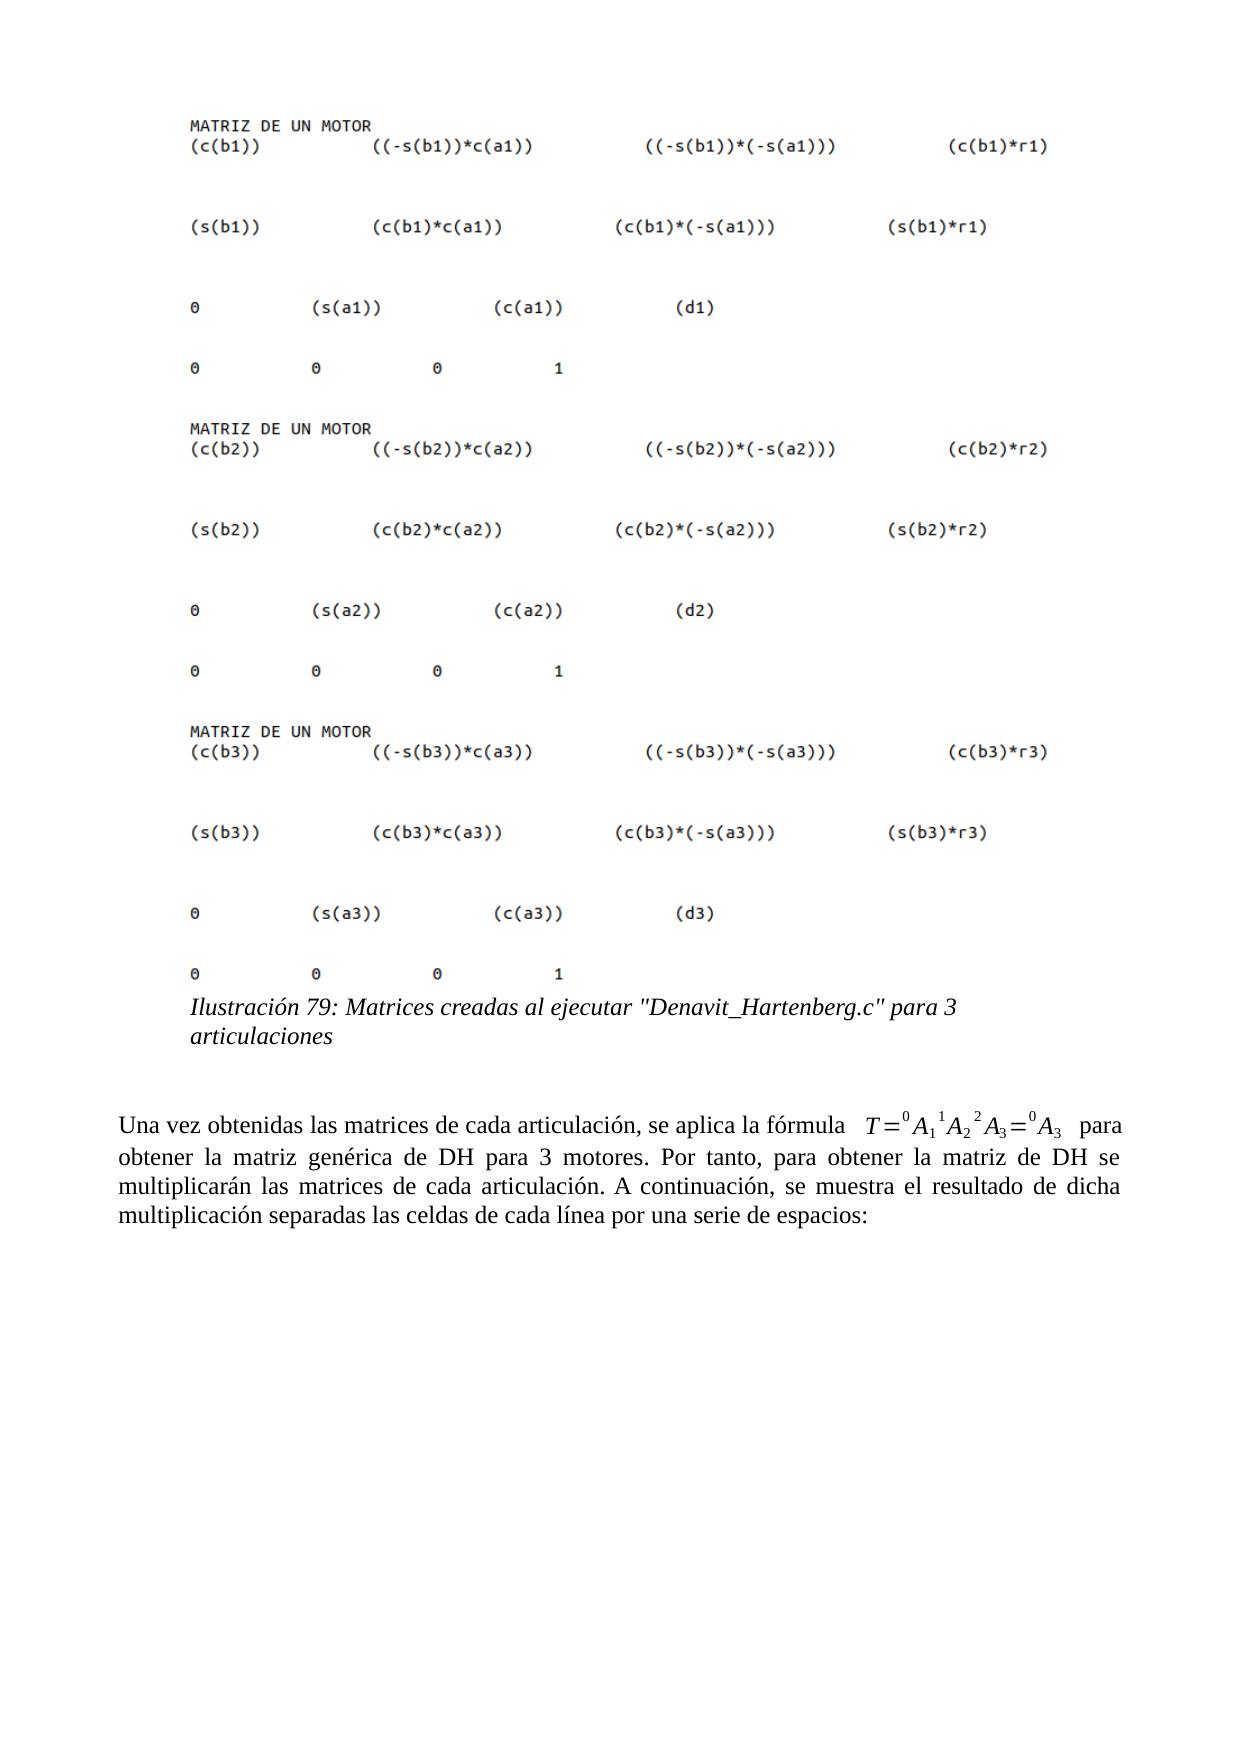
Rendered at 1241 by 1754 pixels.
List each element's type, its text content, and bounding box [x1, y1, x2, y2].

text Ilustración 79: Matrices creadas al ejecutar "Denavit_Hartenberg.c" para 3 articulaciones [190, 993, 1051, 1050]
text Una vez obtenidas las matrices de cada articulación, se aplica la fórmulapara obtener la matriz genérica de DH para 3 motores. Por tanto, para obtener la matriz de DH se multiplicarán las matrices de cada articulación. A continuación, se muestra el resultado de dicha multiplicación separadas las celdas de cada línea por una serie de espacios: [118, 1107, 1122, 1229]
picture [189, 118, 1051, 993]
